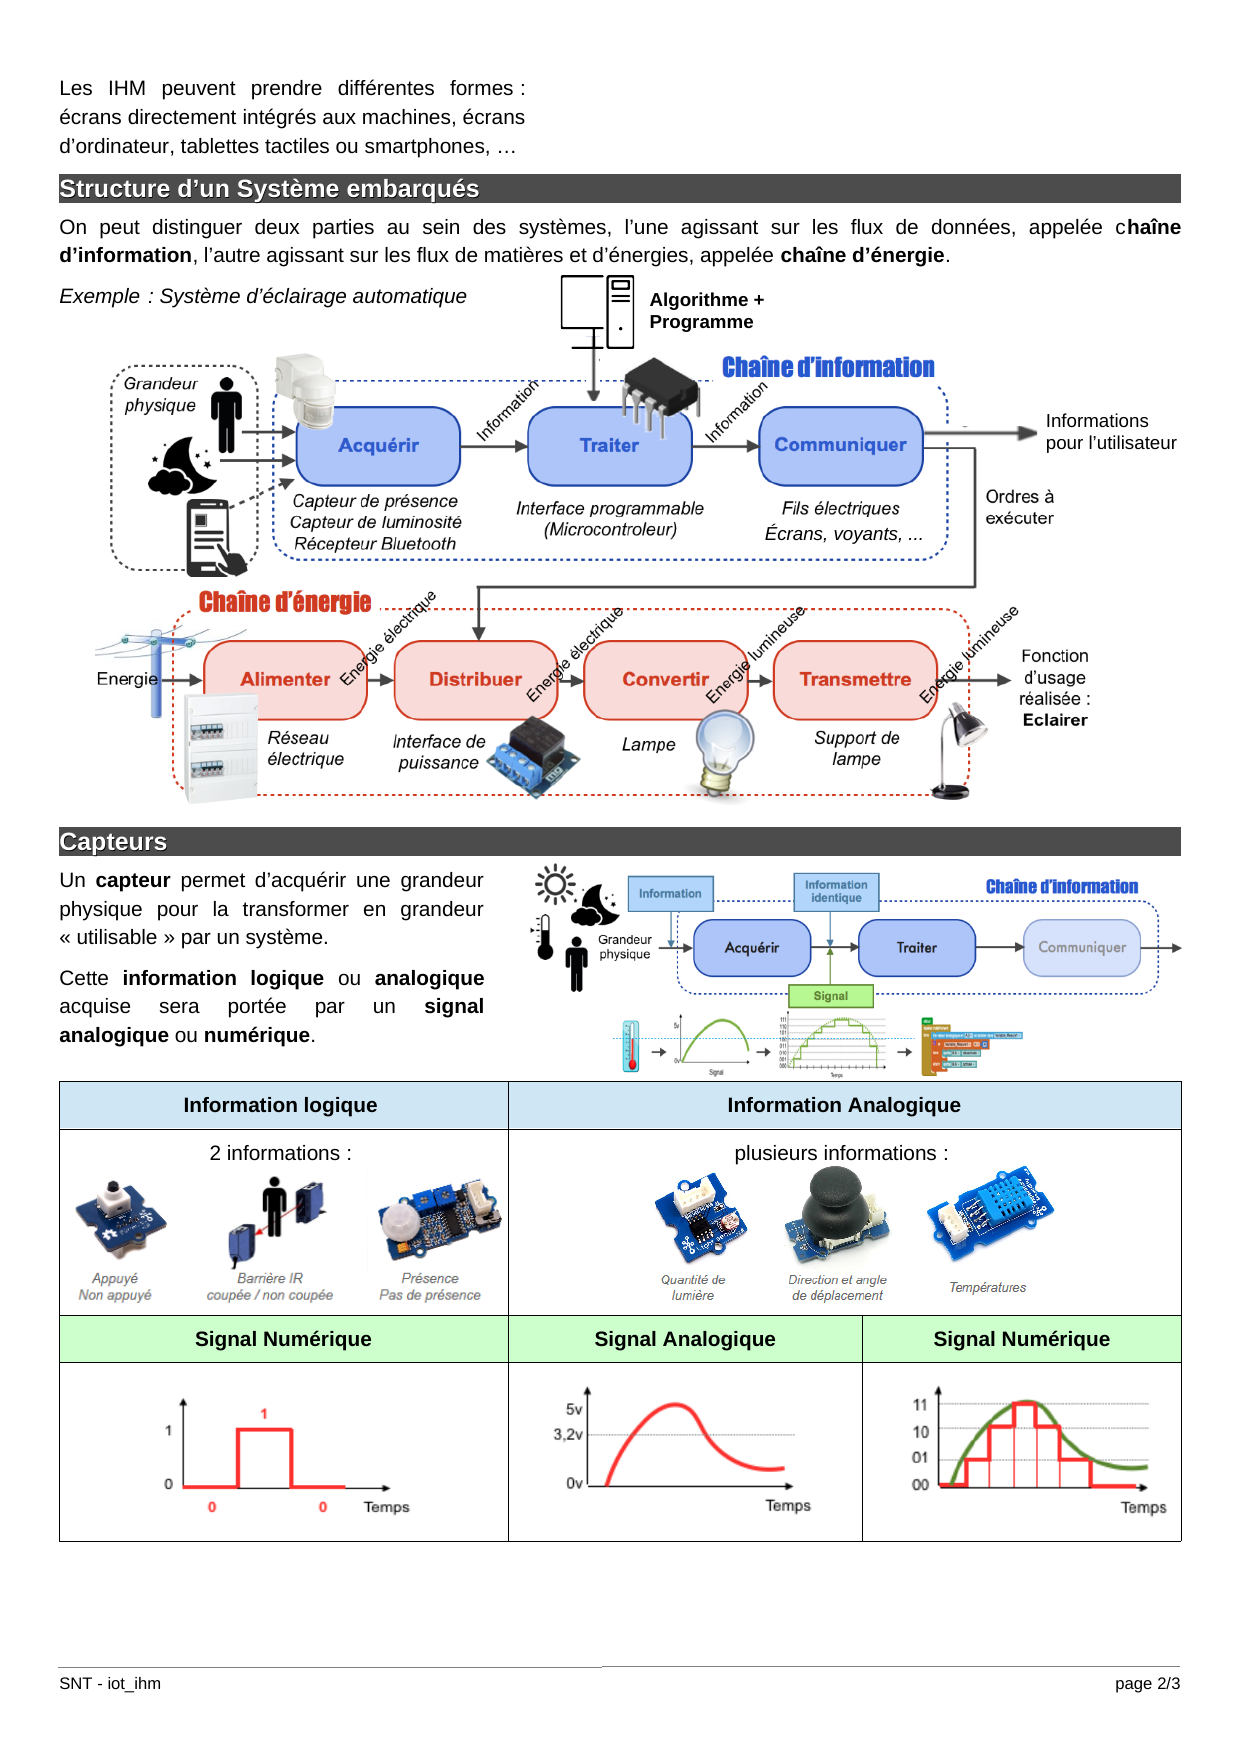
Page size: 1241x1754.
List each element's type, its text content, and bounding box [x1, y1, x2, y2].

picture [135, 1373, 427, 1530]
subtitle Structure d’un Système embarqués [59, 174, 1181, 203]
picture [95, 275, 1096, 819]
table_header Information logique [60, 1082, 508, 1128]
picture [537, 1373, 828, 1525]
table_cell Signal Analogique [509, 1316, 862, 1362]
table_cell [60, 1363, 508, 1541]
table_cell [863, 1363, 1181, 1541]
table_cell 2 informations : [60, 1130, 508, 1315]
text Cette information logique ou analogique acquise sera portée par un signal analogique ou numérique. [59, 966, 484, 1047]
table_cell plusieurs informations : [509, 1130, 1181, 1315]
text Exemple : Système d’éclairage automatique [635, 284, 1181, 308]
text Exemple : Système d’éclairage automatique [59, 284, 560, 308]
table_cell [509, 1363, 862, 1541]
picture [64, 1157, 507, 1308]
picture [518, 856, 1186, 1081]
table_cell Signal Numérique [60, 1316, 508, 1362]
subtitle Capteurs [59, 827, 1181, 856]
text Les IHM peuvent prendre différentes formes : écrans directement intégrés aux machines, écrans d’ordinateur, tablettes tactiles ou smartphones, … [59, 76, 526, 157]
table_header Information Analogique [509, 1082, 1181, 1128]
picture [906, 1377, 1181, 1525]
table_cell Signal Numérique [863, 1316, 1181, 1362]
picture [641, 1161, 1061, 1308]
text Un capteur permet d’acquérir une grandeur physique pour la transformer en grandeur « utilisable » par un système. [59, 868, 484, 949]
text On peut distinguer deux parties au sein des systèmes, l’une agissant sur les flux de données, appelée chaîne d’information, l’autre agissant sur les flux de matières et d’énergies, appelée chaîne d’énergie. [59, 214, 1181, 267]
